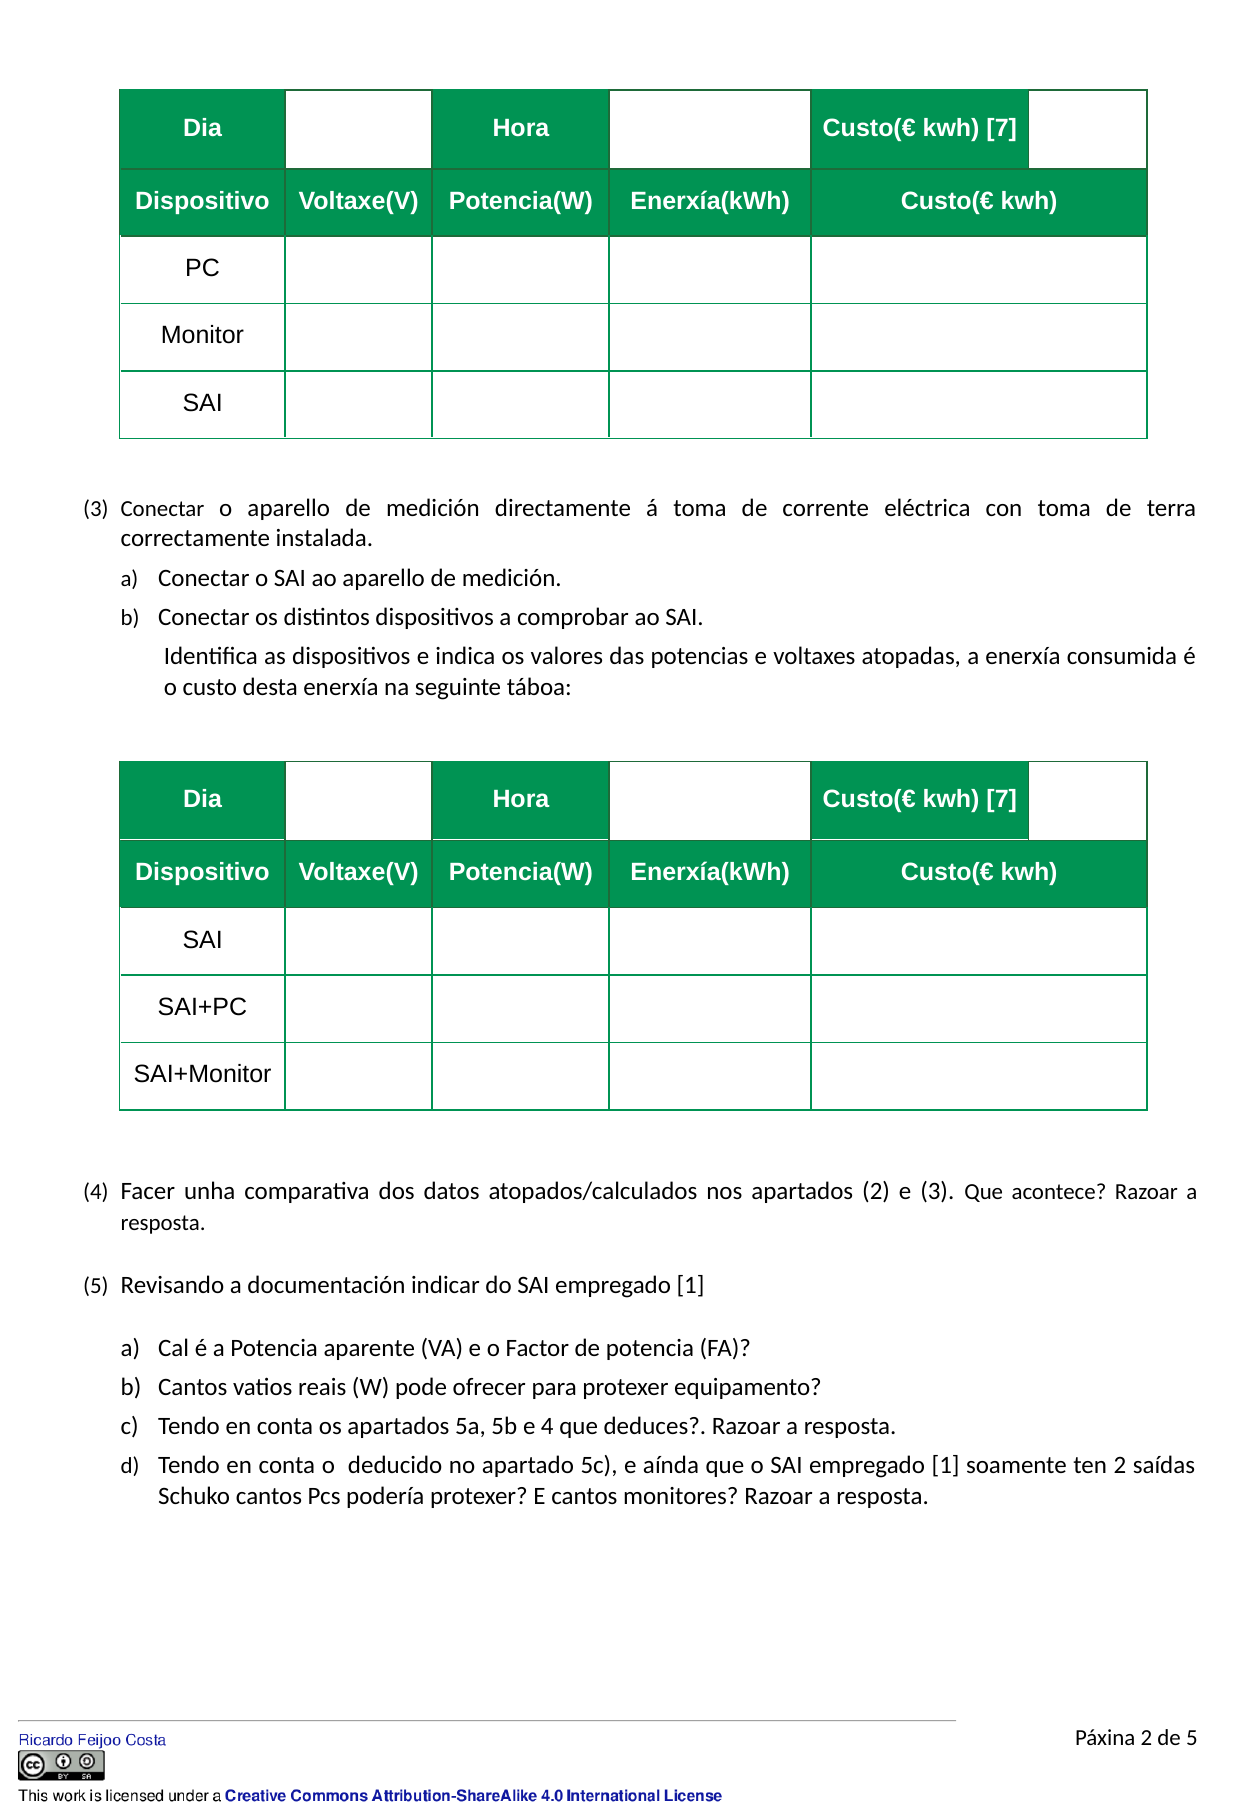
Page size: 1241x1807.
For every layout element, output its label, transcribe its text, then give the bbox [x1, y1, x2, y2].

table_header Hora [433, 761, 608, 839]
table_cell [433, 237, 608, 303]
table_cell Enerxía(kWh) [610, 841, 810, 907]
table_header Dia [120, 761, 284, 839]
table_cell [286, 976, 431, 1042]
table_cell Dispositivo [120, 841, 284, 907]
table_cell [433, 304, 608, 370]
list Tendo en conta o deducido no apartado 5c), e aínda que o SAI empregado [1] soamente ten 2 saídas Schuko cantos Pcs podería protexer? E cantos monitores? Razoar a resposta. [120, 1450, 1197, 1511]
table_cell [610, 304, 810, 370]
table_header [286, 91, 431, 168]
table_cell SAI+Monitor [120, 1043, 284, 1109]
table_cell SAI [120, 908, 284, 974]
list Cal é a Potencia aparente (VA) e o Factor de potencia (FA)? [120, 1332, 1197, 1362]
table_cell Potencia(W) [433, 841, 608, 907]
list Revisando a documentación indicar do SAI empregado [1] [83, 1269, 1197, 1299]
table_cell [812, 372, 1146, 437]
list Facer unha comparativa dos datos atopados/calculados nos apartados (2) e (3). Que acontece? Razoar a resposta. [83, 1175, 1197, 1236]
table_header [286, 762, 431, 839]
table_header Custo(€ kwh) [7] [812, 761, 1028, 839]
table_cell [610, 908, 810, 974]
table_header [1029, 91, 1146, 168]
table_header [610, 762, 810, 839]
table_cell [610, 237, 810, 303]
table_cell Dispositivo [120, 169, 284, 235]
table_cell [433, 372, 608, 437]
picture [8, 1715, 957, 1806]
table_header [1029, 762, 1146, 839]
table_cell [812, 237, 1146, 303]
table_header Hora [433, 89, 608, 168]
list Conectar o aparello de medición directamente á toma de corrente eléctrica con toma de terra correctamente instalada. [83, 492, 1197, 553]
table_cell SAI+PC [120, 975, 284, 1042]
table_cell Potencia(W) [433, 170, 608, 235]
table_header Dia [120, 89, 284, 168]
table_cell [286, 304, 431, 370]
table_header [610, 91, 810, 168]
table_cell Monitor [120, 304, 284, 370]
table_cell [812, 976, 1146, 1042]
table_cell [286, 372, 431, 437]
table_cell [286, 1043, 431, 1109]
table_cell SAI [120, 371, 284, 437]
list Conectar o SAI ao aparello de medición. [120, 562, 1197, 592]
table_cell [433, 976, 608, 1042]
table_cell [610, 372, 810, 437]
table_cell Custo(€ kwh) [812, 170, 1146, 235]
table_cell [433, 908, 608, 974]
table_cell [812, 908, 1146, 974]
list Identifica as dispositivos e indica os valores das potencias e voltaxes atopadas, a enerxía consumida é o custo desta enerxía na seguinte táboa: [152, 641, 1197, 702]
table_cell [433, 1043, 608, 1109]
table_cell [812, 304, 1146, 370]
table_cell Voltaxe(V) [286, 170, 431, 235]
table_cell [286, 237, 431, 303]
list Conectar os distintos dispositivos a comprobar ao SAI. [120, 601, 1197, 632]
table_cell Enerxía(kWh) [610, 170, 810, 235]
table_cell [812, 1043, 1146, 1109]
table_header Custo(€ kwh) [7] [812, 89, 1028, 168]
table_cell [286, 908, 431, 974]
table_cell [610, 1043, 810, 1109]
table_cell PC [120, 236, 284, 303]
list Tendo en conta os apartados 5a, 5b e 4 que deduces?. Razoar a resposta. [120, 1410, 1197, 1441]
list Cantos vatios reais (W) pode ofrecer para protexer equipamento? [120, 1371, 1197, 1402]
table_cell Custo(€ kwh) [812, 841, 1146, 907]
table_cell [610, 976, 810, 1042]
table_cell Voltaxe(V) [286, 841, 431, 907]
